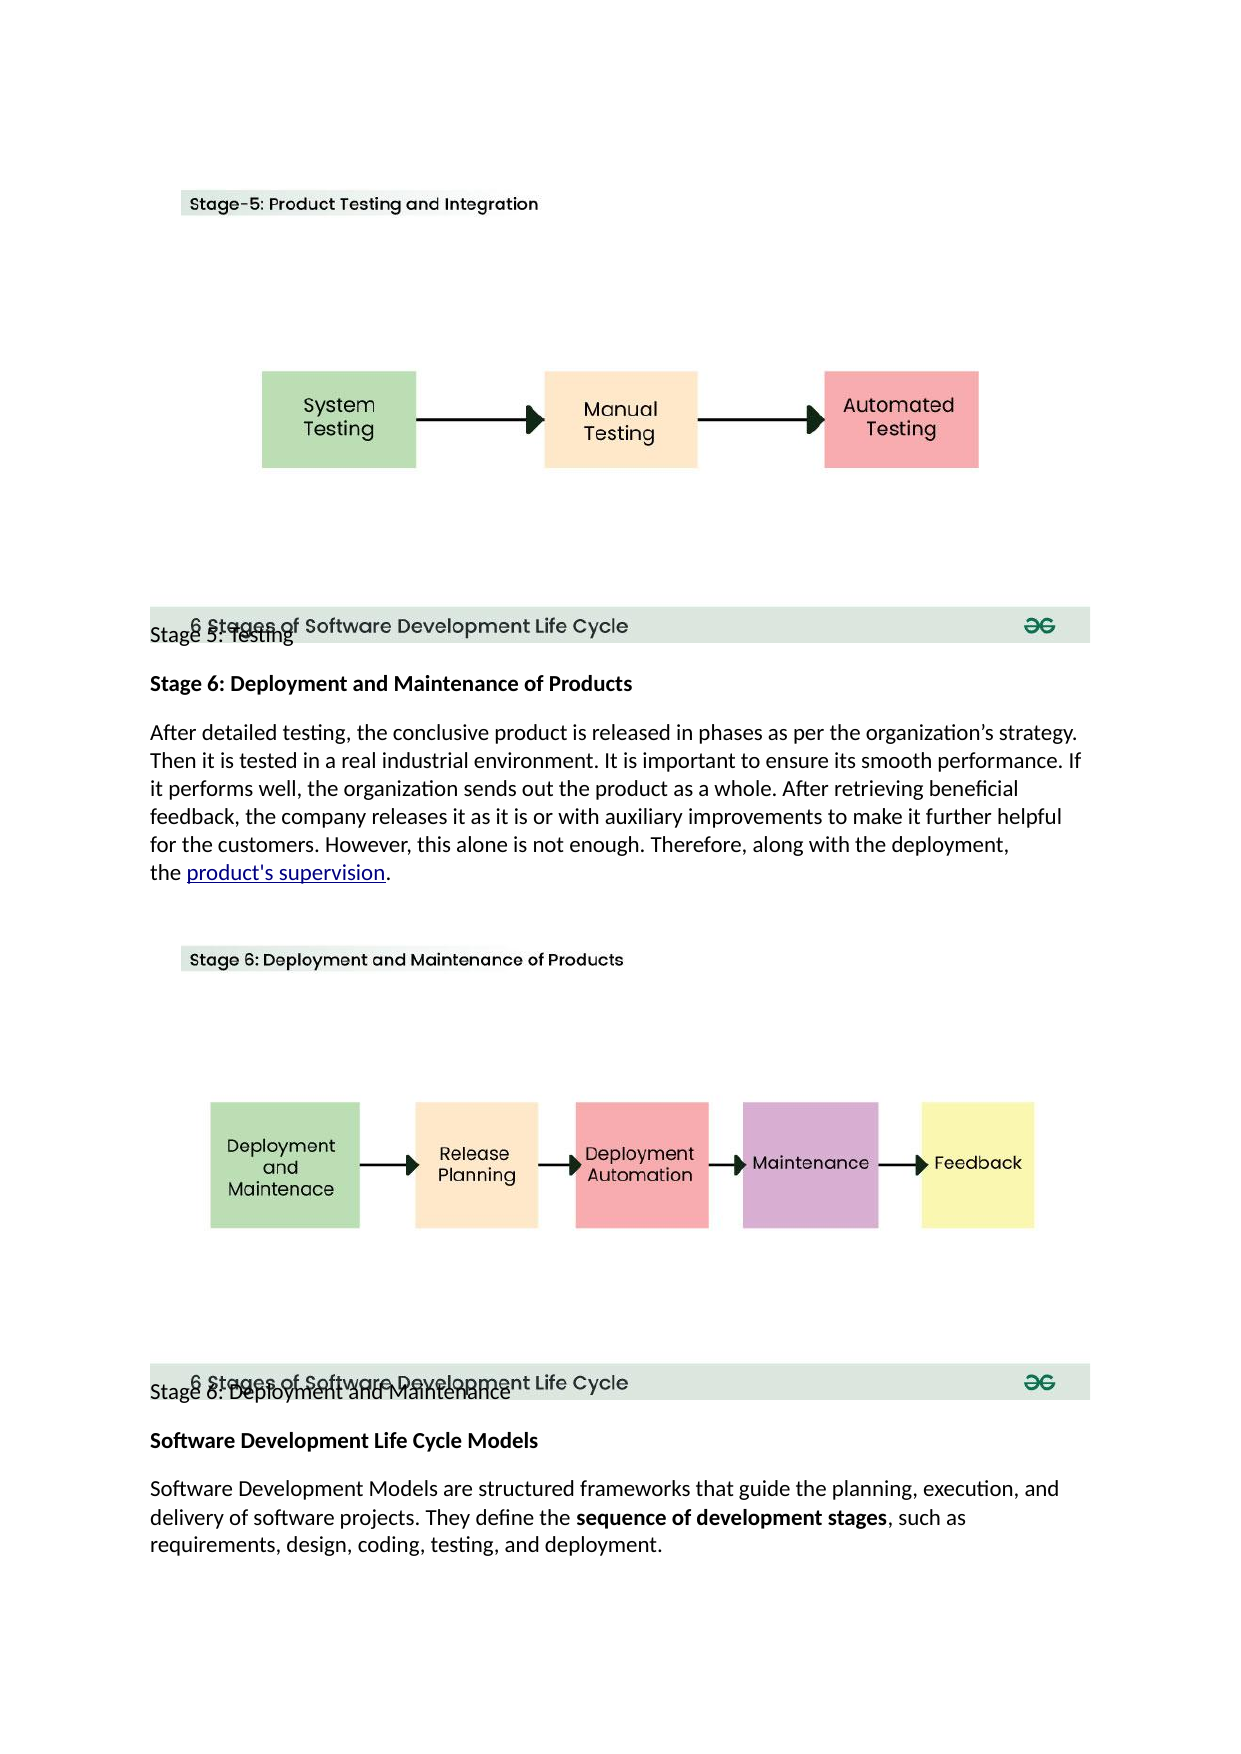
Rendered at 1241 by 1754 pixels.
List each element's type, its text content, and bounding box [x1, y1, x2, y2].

text Stage 6: Deployment and Maintenance [150, 1400, 1090, 1405]
text Software Development Life Cycle Models [150, 1426, 1090, 1454]
text Stage 5: Testing [150, 643, 1090, 648]
text Software Development Models are structured frameworks that guide the planning, execution, and delivery of software projects. They define the sequence of development stages, such as requirements, design, coding, testing, and deployment. [150, 1474, 1090, 1559]
text Stage 6: Deployment and Maintenance [150, 907, 1090, 929]
text After detailed testing, the conclusive product is released in phases as per the organization’s strategy. Then it is tested in a real industrial environment. It is important to ensure its smooth performance. If it performs well, the organization sends out the product as a whole. After retrieving beneficial feedback, the company releases it as it is or with auxiliary improvements to make it further helpful for the customers. However, this alone is not enough. Therefore, along with the deployment, the product's supervision. [150, 718, 1090, 886]
text Stage 6: Deployment and Maintenance of Products [150, 669, 1090, 697]
text Stage 5: Testing [150, 150, 1090, 172]
